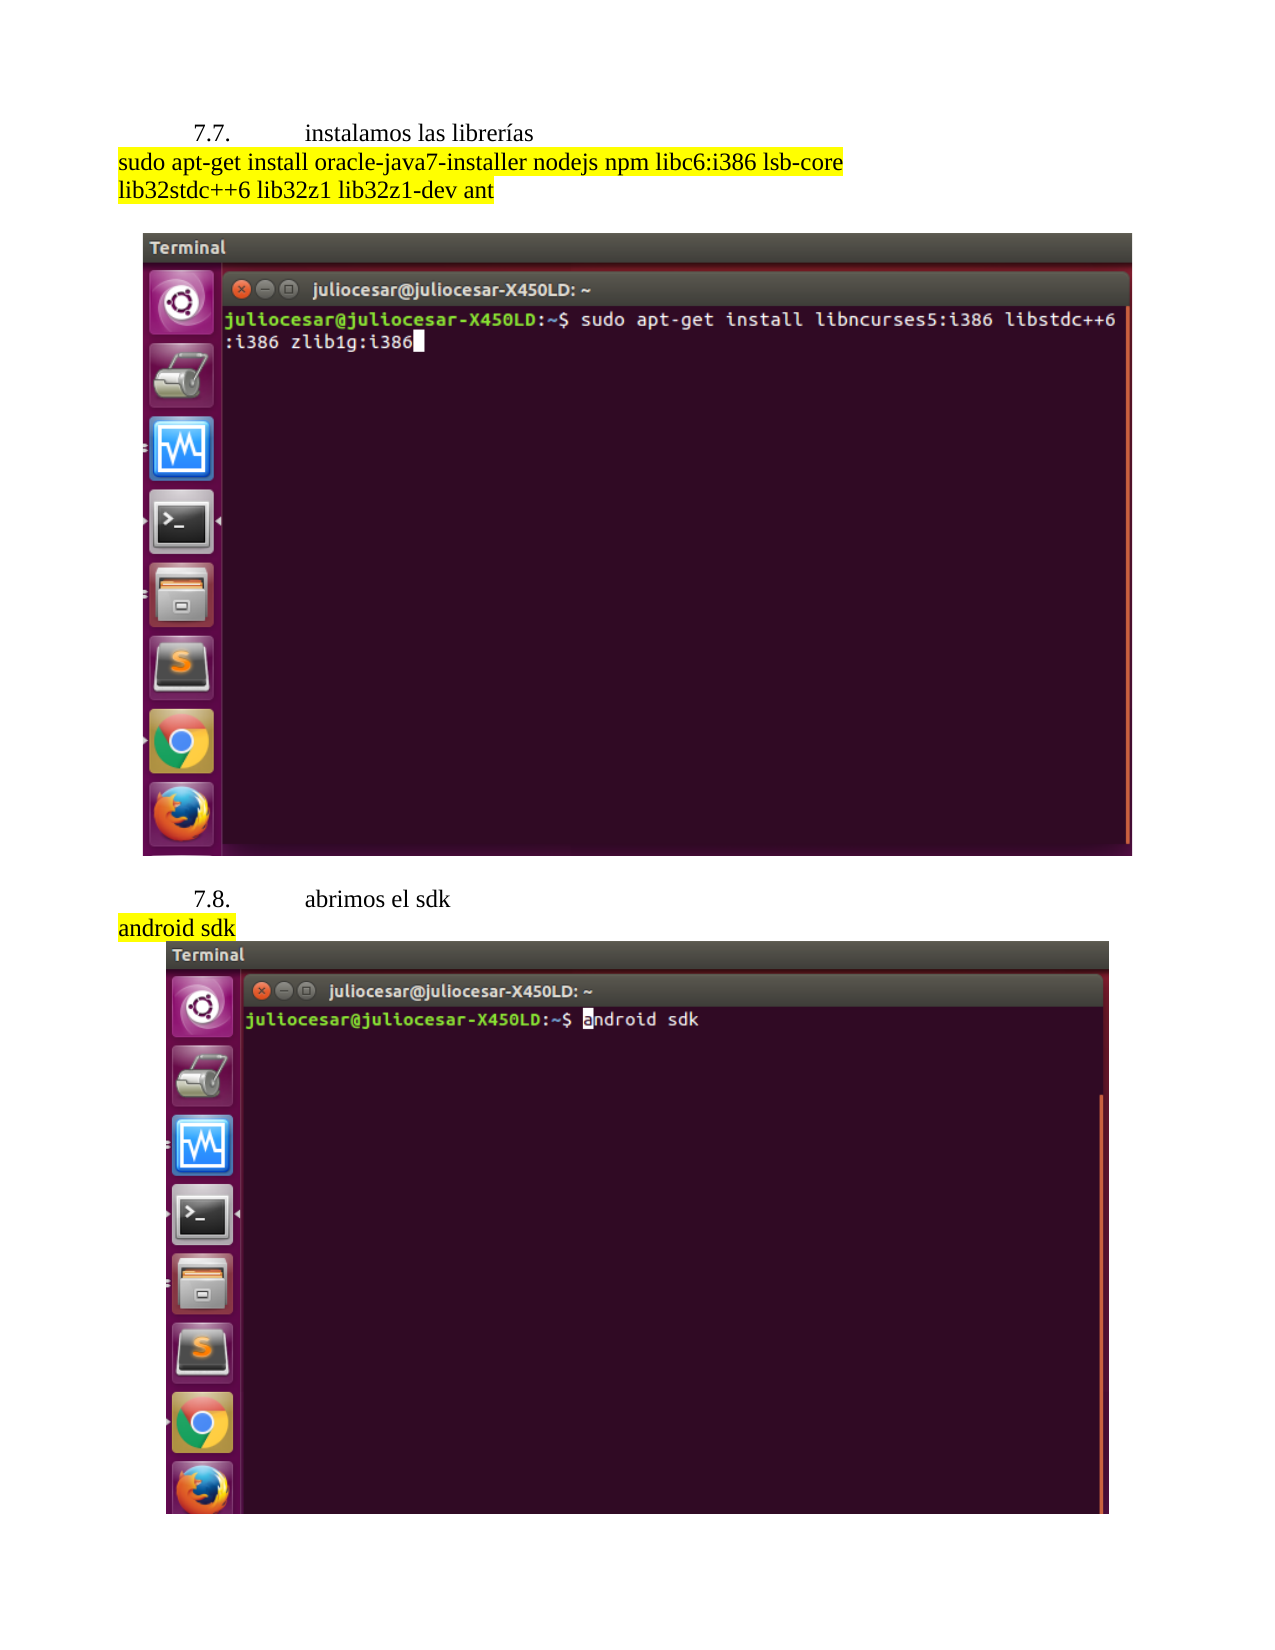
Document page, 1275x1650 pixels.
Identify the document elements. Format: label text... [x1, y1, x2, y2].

text sudo apt-get install oracle-java7-installer nodejs npm libc6:i386 lsb-core [118, 147, 1157, 176]
list abrimos el sdk [193, 884, 1157, 913]
text lib32stdc++6 lib32z1 lib32z1-dev ant [118, 176, 1157, 204]
text android sdk [118, 913, 1157, 942]
list instalamos las librerías [193, 118, 1157, 147]
